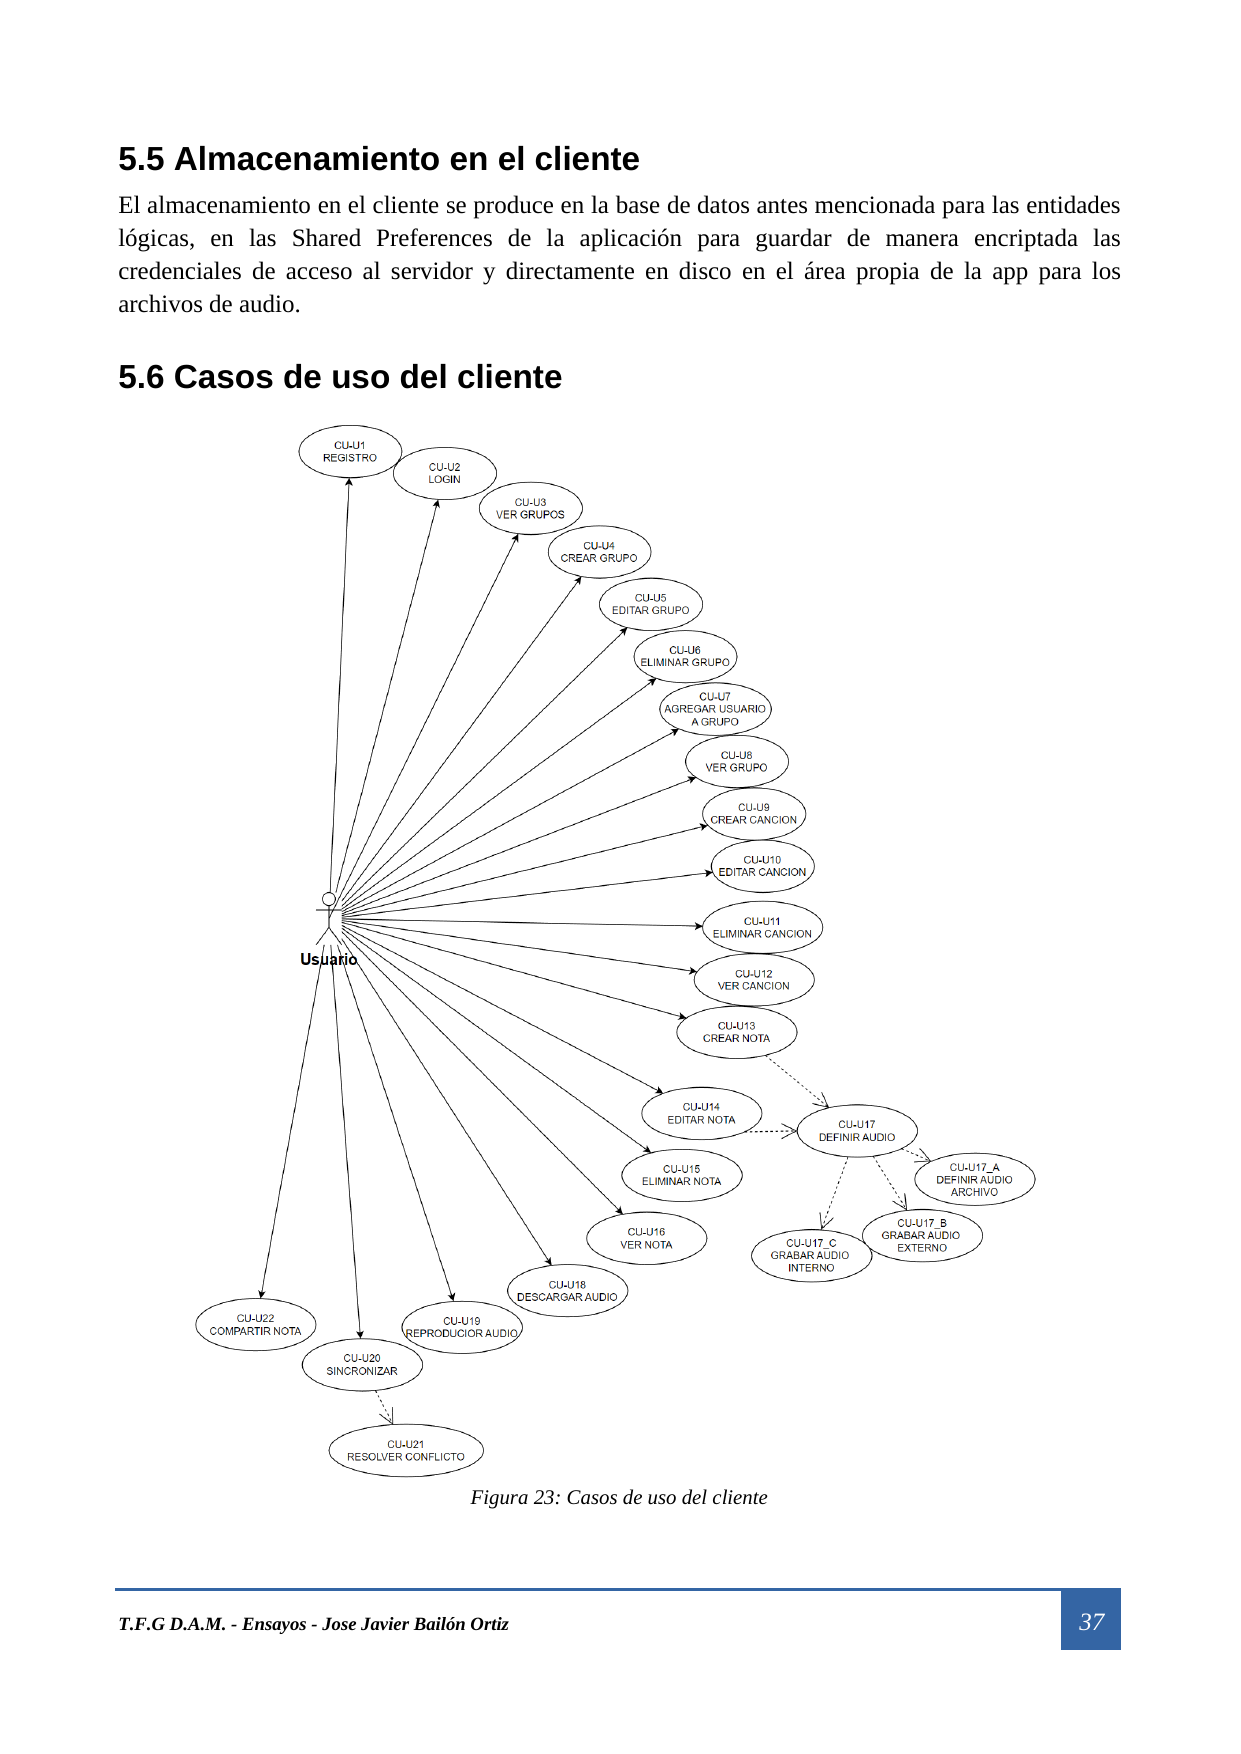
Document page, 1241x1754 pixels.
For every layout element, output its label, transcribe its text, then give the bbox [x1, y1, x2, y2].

text El almacenamiento en el cliente se produce en la base de datos antes mencionada para las entidades lógicas, en las Shared Preferences de la aplicación para guardar de manera encriptada las credenciales de acceso al servidor y directamente en disco en el área propia de la app para los archivos de audio. [118, 190, 1122, 318]
text Figura 23: Casos de uso del cliente [187, 1486, 1053, 1509]
subtitle 5.5 Almacenamiento en el cliente [118, 139, 1122, 177]
subtitle 5.6 Casos de uso del cliente [118, 357, 1122, 396]
picture [187, 420, 1053, 1486]
